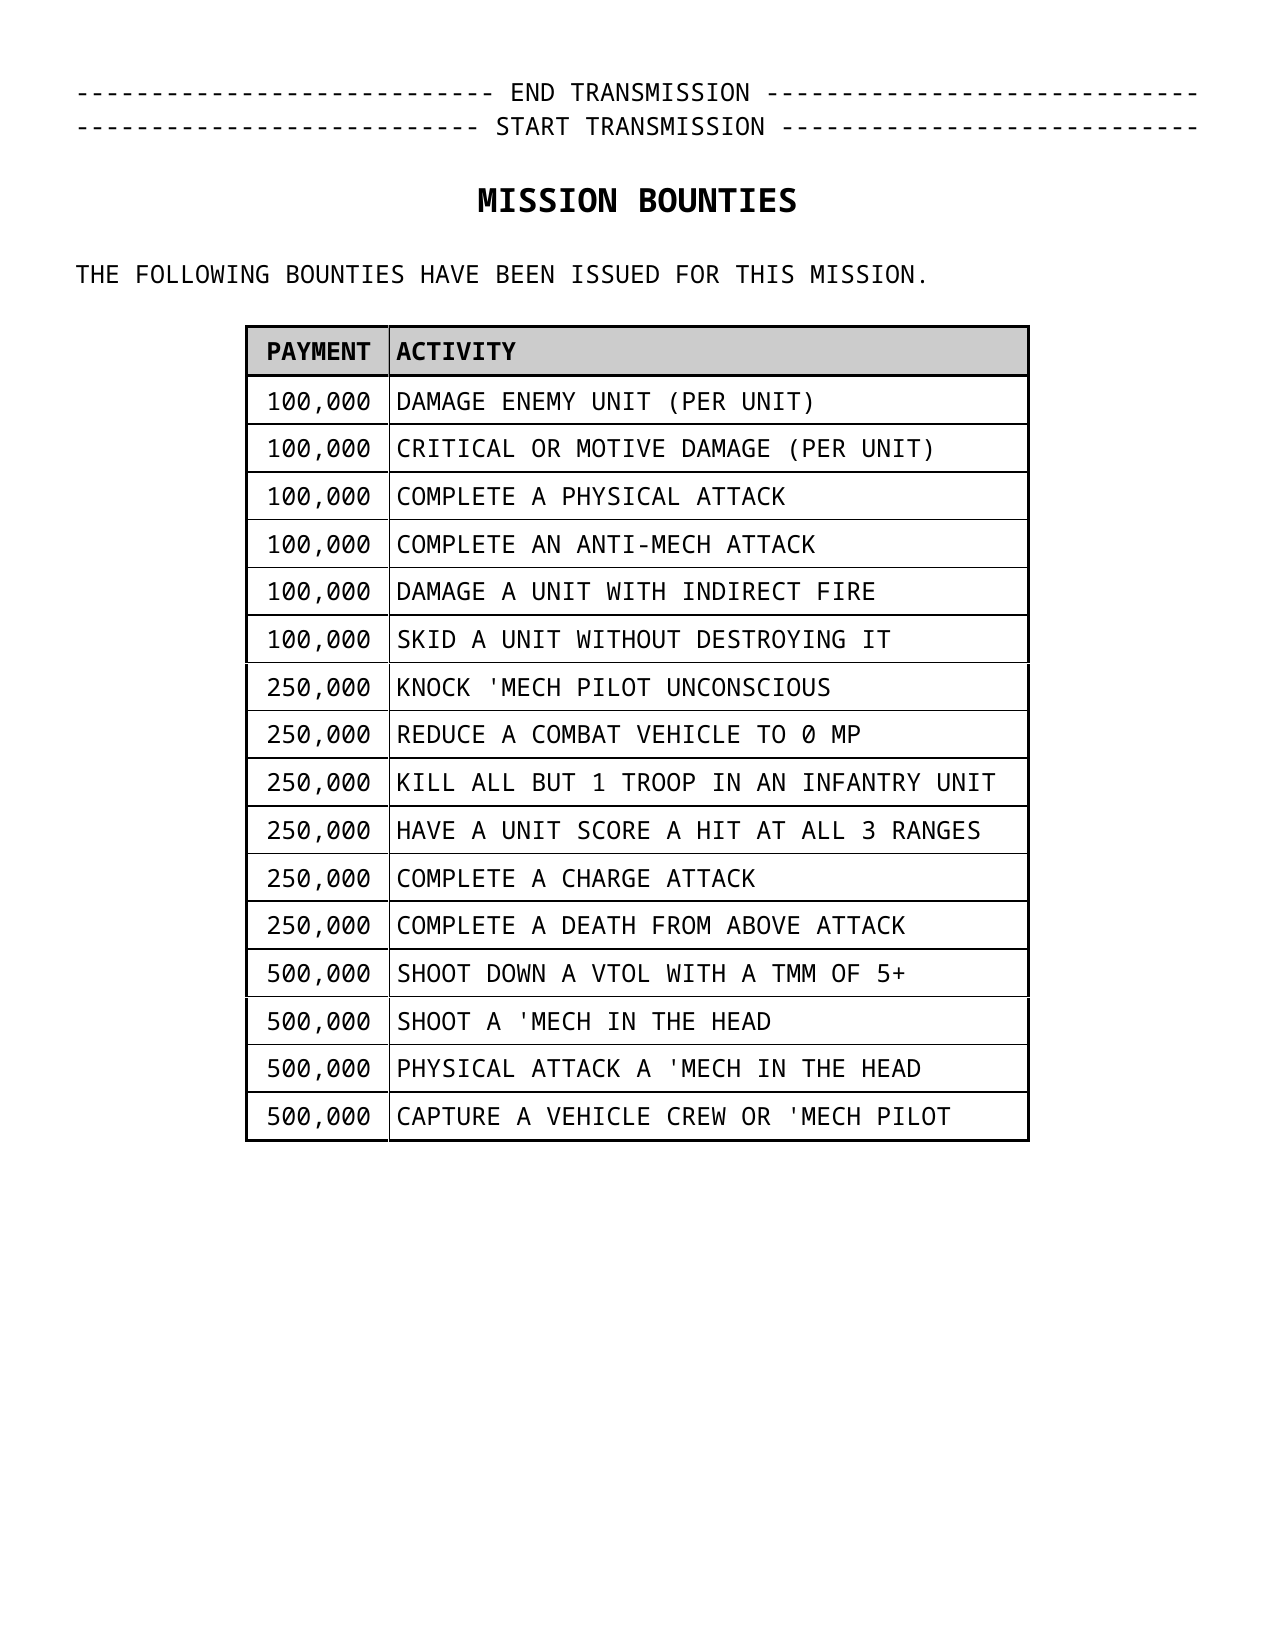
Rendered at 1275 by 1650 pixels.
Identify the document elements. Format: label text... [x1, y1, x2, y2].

table_cell 100,000 [248, 616, 388, 662]
table_header PAYMENT [248, 328, 388, 374]
table_cell 250,000 [248, 854, 388, 900]
table_cell 100,000 [248, 568, 388, 614]
table_cell KNOCK 'MECH PILOT UNCONSCIOUS [390, 664, 1027, 710]
table_cell CAPTURE A VEHICLE CREW OR 'MECH PILOT [390, 1093, 1027, 1139]
table_cell KILL ALL BUT 1 TROOP IN AN INFANTRY UNIT [390, 759, 1027, 805]
table_cell SHOOT A 'MECH IN THE HEAD [390, 998, 1027, 1044]
table_cell SHOOT DOWN A VTOL WITH A TMM OF 5+ [390, 950, 1027, 996]
table_cell COMPLETE A PHYSICAL ATTACK [390, 473, 1027, 519]
table_cell 500,000 [248, 1045, 388, 1091]
table_cell HAVE A UNIT SCORE A HIT AT ALL 3 RANGES [390, 807, 1027, 853]
table_cell 250,000 [248, 807, 388, 853]
table_cell CRITICAL OR MOTIVE DAMAGE (PER UNIT) [390, 425, 1027, 471]
table_cell SKID A UNIT WITHOUT DESTROYING IT [390, 616, 1027, 662]
table_cell DAMAGE ENEMY UNIT (PER UNIT) [390, 377, 1027, 423]
table_cell COMPLETE A CHARGE ATTACK [390, 854, 1027, 900]
table_cell REDUCE A COMBAT VEHICLE TO 0 MP [390, 711, 1027, 757]
table_cell 250,000 [248, 759, 388, 805]
table_cell 100,000 [248, 377, 388, 423]
table_cell 100,000 [248, 473, 388, 519]
table_cell DAMAGE A UNIT WITH INDIRECT FIRE [390, 568, 1027, 614]
table_cell 500,000 [248, 950, 388, 996]
table_cell COMPLETE A DEATH FROM ABOVE ATTACK [390, 902, 1027, 948]
table_cell 100,000 [248, 520, 388, 567]
table_cell 500,000 [248, 1093, 388, 1139]
table_cell 250,000 [248, 711, 388, 757]
table_cell 250,000 [248, 664, 388, 710]
table_cell COMPLETE AN ANTI-MECH ATTACK [390, 520, 1027, 567]
table_cell 500,000 [248, 998, 388, 1044]
text ---------------------------- END TRANSMISSION ----------------------------- [75, 75, 1200, 109]
text THE FOLLOWING BOUNTIES HAVE BEEN ISSUED FOR THIS MISSION. [75, 257, 1200, 291]
table_cell 100,000 [248, 425, 388, 471]
table_cell 250,000 [248, 902, 388, 948]
table_header ACTIVITY [390, 328, 1027, 374]
subtitle MISSION BOUNTIES [75, 177, 1200, 223]
text --------------------------- START TRANSMISSION ---------------------------- [75, 109, 1200, 143]
table_cell PHYSICAL ATTACK A 'MECH IN THE HEAD [390, 1045, 1027, 1091]
